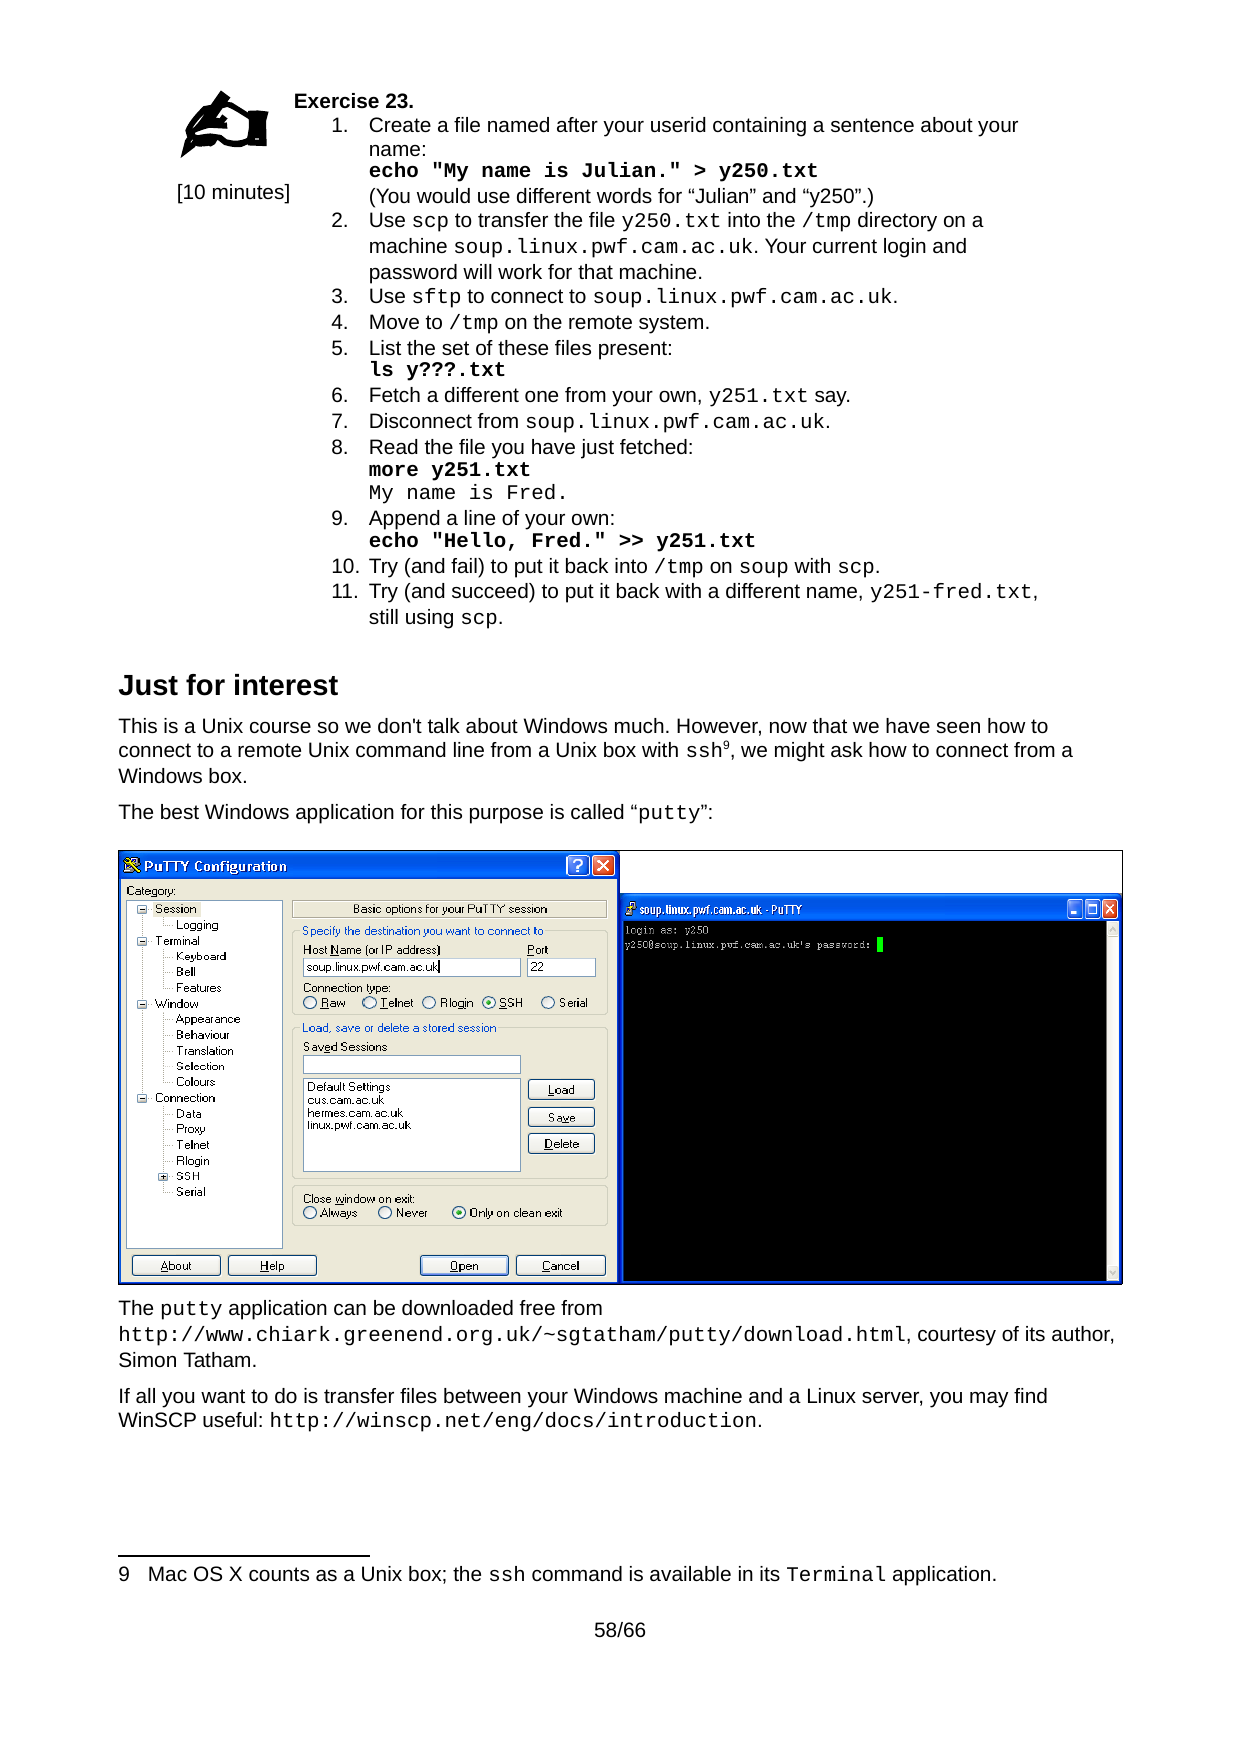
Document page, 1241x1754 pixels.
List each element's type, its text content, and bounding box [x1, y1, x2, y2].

picture [119, 851, 1122, 1284]
text If all you want to do is transfer files between your Windows machine and a Linux server, you may find WinSCP useful: http://winscp.net/eng/docs/introduction. [118, 1384, 1122, 1434]
text The putty application can be downloaded free from http://www.chiark.greenend.org.uk/~sgtatham/putty/download.html, courtesy of its author, Simon Tatham. [118, 1285, 1122, 1371]
text [620, 851, 1122, 893]
text Mac OS X counts as a Unix box; the ssh command is available in its Terminal application. [118, 1562, 1122, 1588]
text The best Windows application for this purpose is called “putty”: [118, 800, 1122, 826]
text This is a Unix course so we don't talk about Windows much. However, now that we have seen how to connect to a remote Unix command line from a Unix box with ssh, we might ask how to connect from a Windows box. [118, 714, 1122, 787]
table_header  [10 minutes] [177, 89, 294, 631]
text [118, 838, 1122, 850]
subtitle Just for interest [118, 668, 1122, 701]
table_header Create a file named after your userid containing a sentence about your name: echo "My name is Julian." > y250.txt (You would use different words for “Julian” and “y250”.) Use scp to transfer the file y250.txt into the /tmp directory on a machine soup.linux.pwf.cam.ac.uk. Your current login and password will work for that machine. Use sftp to connect to soup.linux.pwf.cam.ac.uk. Move to /tmp on the remote system. List the set of these files present: ls y???.txt Fetch a different one from your own, y251.txt say. Disconnect from soup.linux.pwf.cam.ac.uk. Read the file you have just fetched: more y251.txt My name is Fred. Append a line of your own: echo "Hello, Fred." >> y251.txt Try (and fail) to put it back into /tmp on soup with scp. Try (and succeed) to put it back with a different name, y251-fred.txt, still using scp. [294, 89, 1048, 631]
